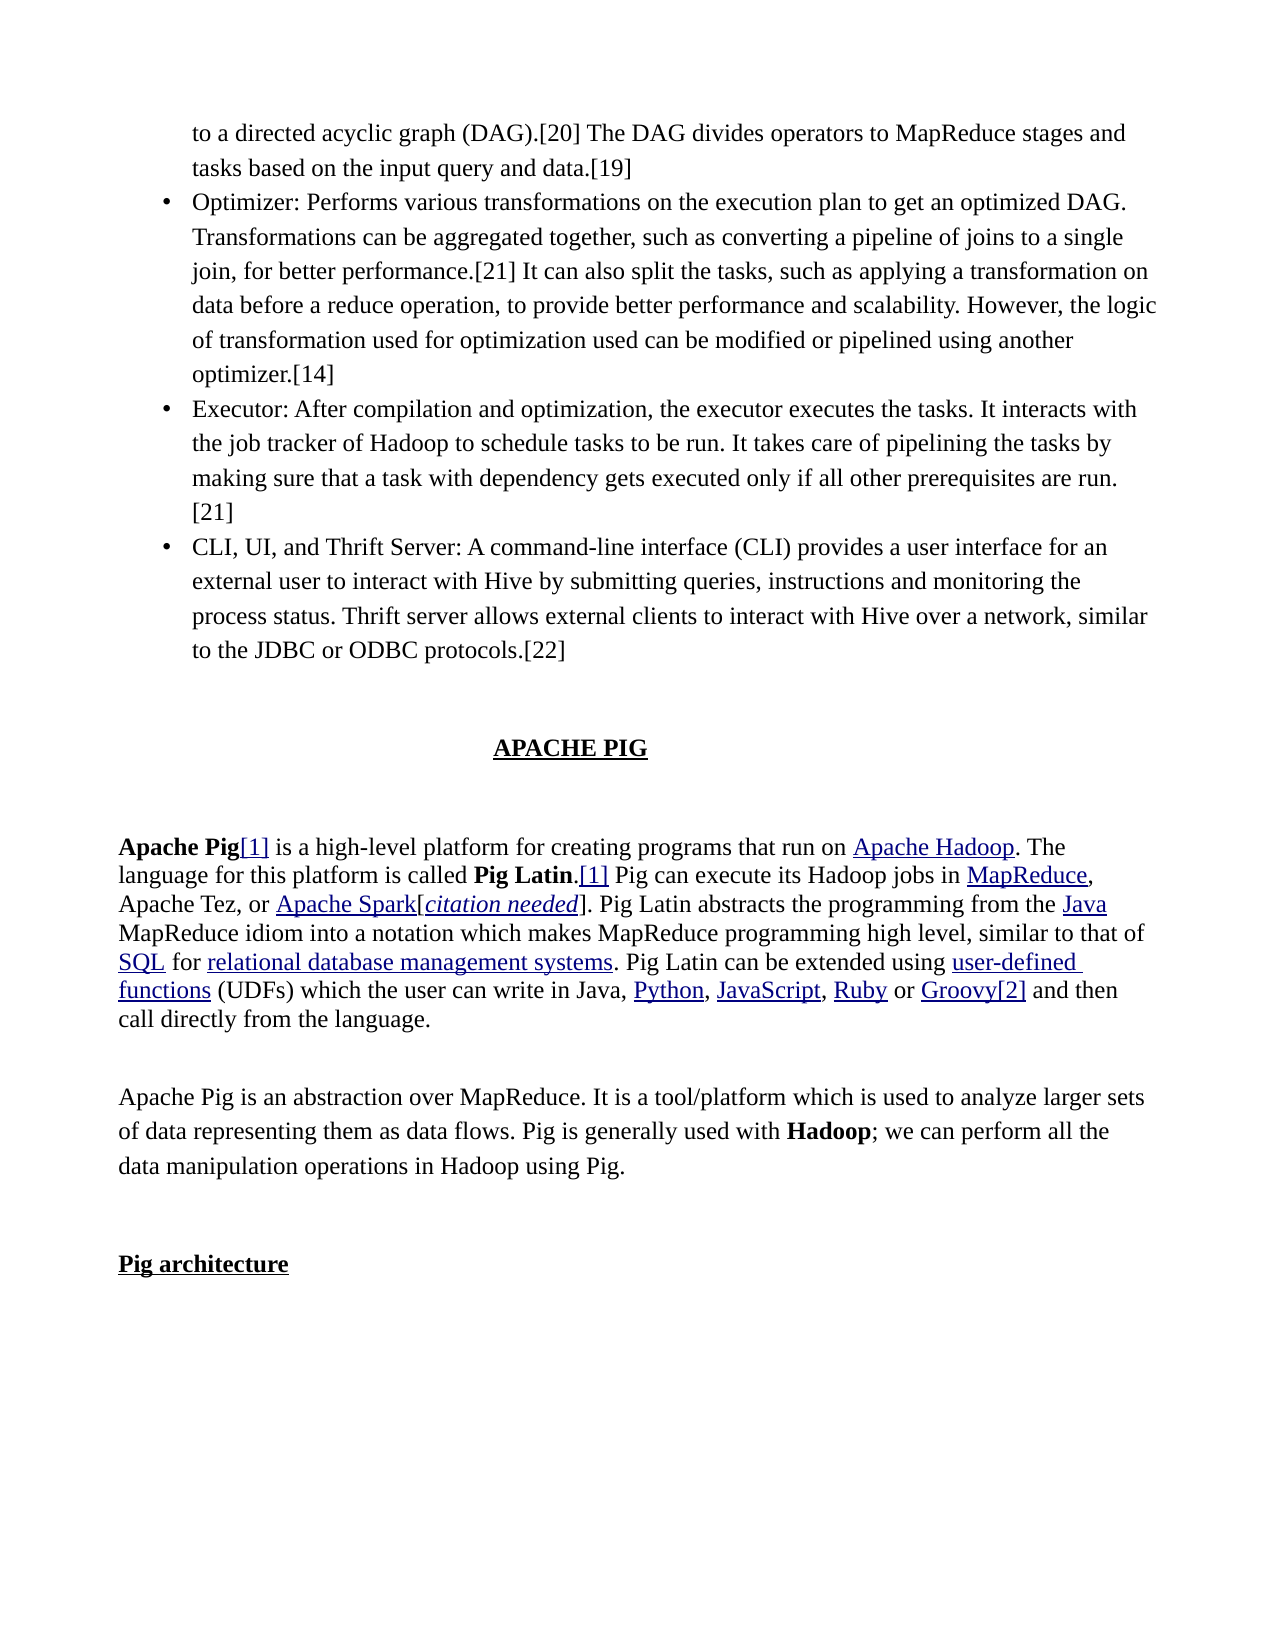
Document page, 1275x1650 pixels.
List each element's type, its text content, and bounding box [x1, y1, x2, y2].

text Pig architecture [118, 1249, 1157, 1278]
text Apache Pig is an abstraction over MapReduce. It is a tool/platform which is used to analyze larger sets of data representing them as data flows. Pig is generally used with Hadoop; we can perform all the data manipulation operations in Hadoop using Pig. [118, 1082, 1157, 1179]
list Optimizer: Performs various transformations on the execution plan to get an optimized DAG. Transformations can be aggregated together, such as converting a pipeline of joins to a single join, for better performance.[21] It can also split the tasks, such as applying a transformation on data before a reduce operation, to provide better performance and scalability. However, the logic of transformation used for optimization used can be modified or pipelined using another optimizer.[14] [162, 187, 1157, 388]
text APACHE PIG [118, 733, 1157, 762]
list Executor: After compilation and optimization, the executor executes the tasks. It interacts with the job tracker of Hadoop to schedule tasks to be run. It takes care of pipelining the tasks by making sure that a task with dependency gets executed only if all other prerequisites are run.[21] [162, 394, 1157, 526]
text Apache Pig[1] is a high-level platform for creating programs that run on Apache Hadoop. The language for this platform is called Pig Latin.[1] Pig can execute its Hadoop jobs in MapReduce, Apache Tez, or Apache Spark[citation needed]. Pig Latin abstracts the programming from the Java MapReduce idiom into a notation which makes MapReduce programming high level, similar to that of SQL for relational database management systems. Pig Latin can be extended using user-defined functions (UDFs) which the user can write in Java, Python, JavaScript, Ruby or Groovy[2] and then call directly from the language. [118, 832, 1157, 1033]
list to a directed acyclic graph (DAG).[20] The DAG divides operators to MapReduce stages and tasks based on the input query and data.[19] [162, 118, 1157, 181]
list CLI, UI, and Thrift Server: A command-line interface (CLI) provides a user interface for an external user to interact with Hive by submitting queries, instructions and monitoring the process status. Thrift server allows external clients to interact with Hive over a network, similar to the JDBC or ODBC protocols.[22] [162, 532, 1157, 664]
